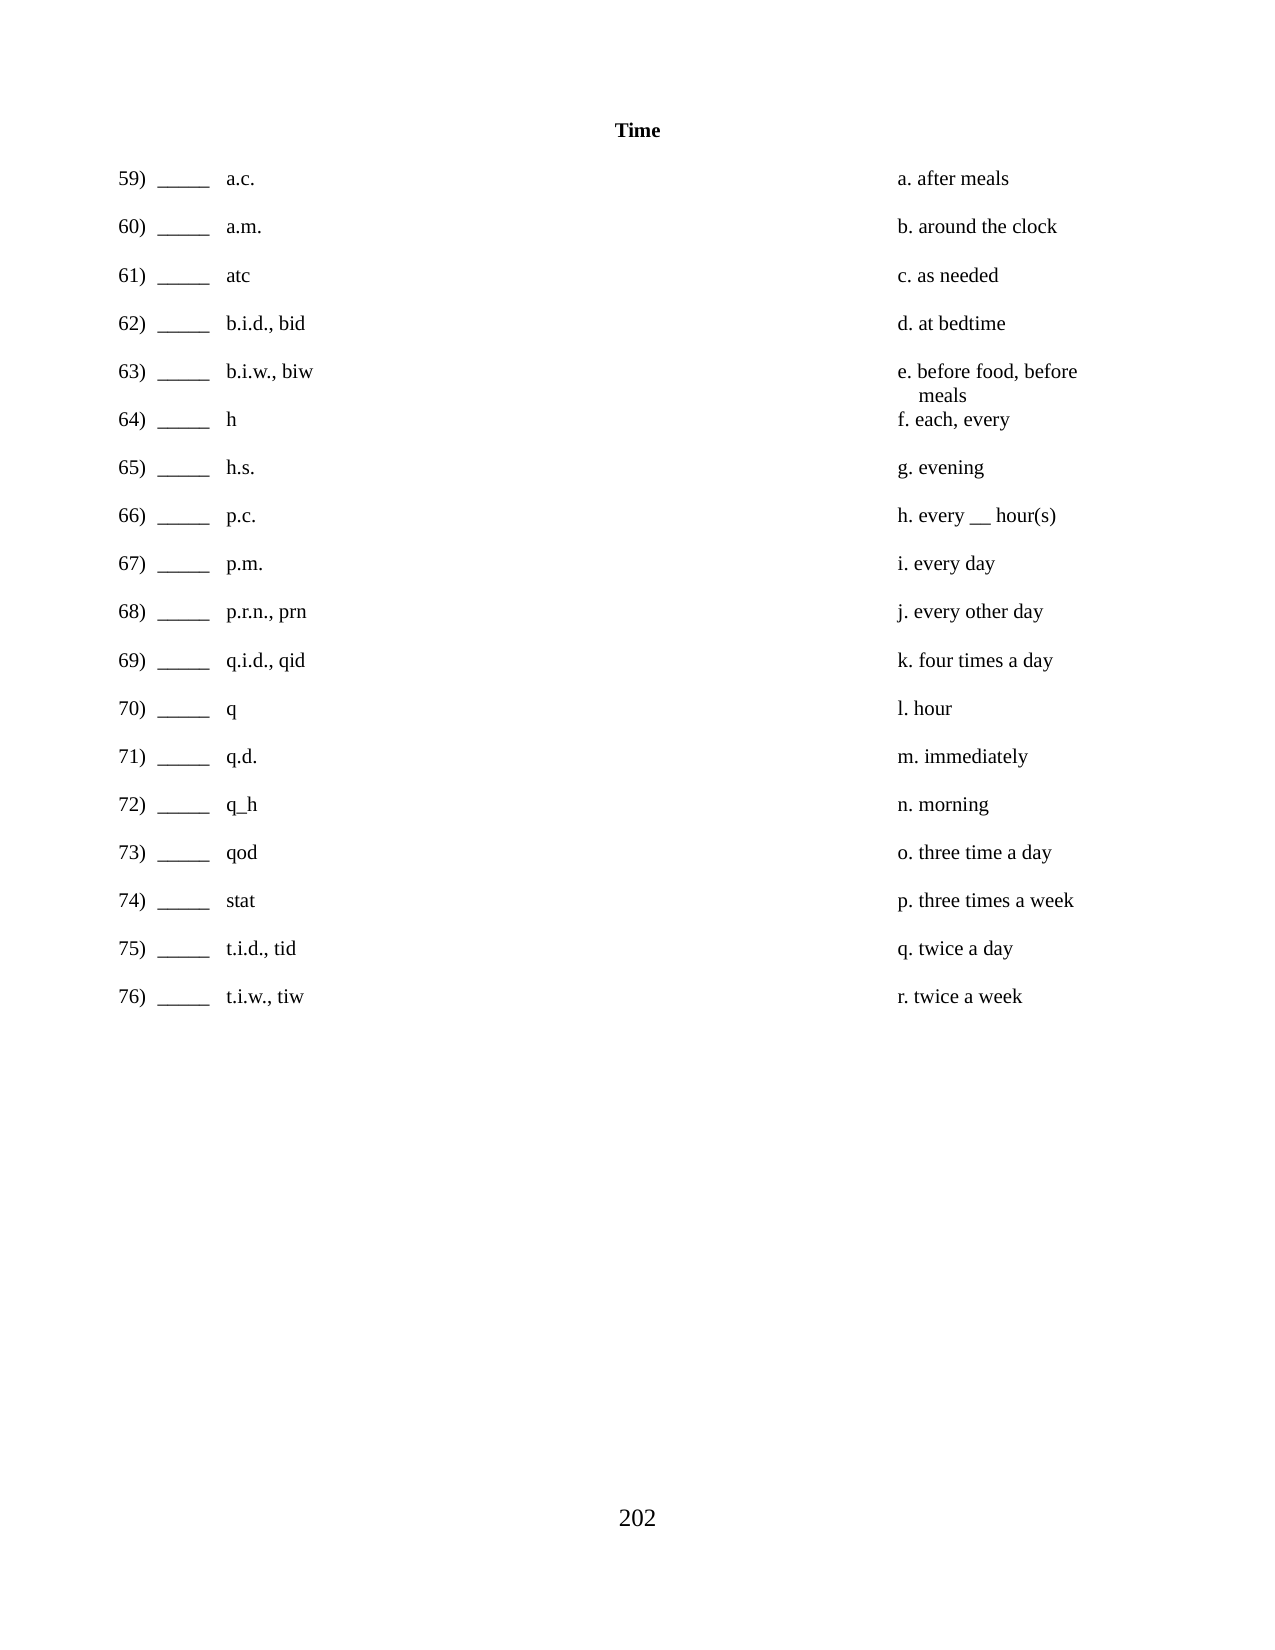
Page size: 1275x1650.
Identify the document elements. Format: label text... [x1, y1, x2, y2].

table_cell q.d. [226, 744, 897, 792]
table_cell p.r.n., prn [226, 599, 897, 647]
table_cell c. as needed [898, 263, 1157, 311]
table_cell i. every day [898, 551, 1157, 599]
table_header _____ [157, 166, 226, 214]
table_cell _____ [157, 840, 226, 888]
table_header a.c. [226, 166, 897, 214]
table_header a. after meals [898, 166, 1157, 214]
table_cell _____ [157, 936, 226, 984]
table_cell 62) [118, 311, 157, 359]
table_cell _____ [157, 888, 226, 936]
table_cell _____ [157, 311, 226, 359]
table_cell a.m. [226, 214, 897, 262]
table_cell q [226, 696, 897, 744]
table_cell 67) [118, 551, 157, 599]
table_cell h. every __ hour(s) [898, 503, 1157, 551]
table_cell 75) [118, 936, 157, 984]
table_cell l. hour [898, 696, 1157, 744]
table_cell _____ [157, 551, 226, 599]
table_cell n. morning [898, 792, 1157, 840]
table_cell 68) [118, 599, 157, 647]
table_cell 64) [118, 407, 157, 455]
table_cell 74) [118, 888, 157, 936]
table_cell _____ [157, 744, 226, 792]
table_cell 71) [118, 744, 157, 792]
table_cell d. at bedtime [898, 311, 1157, 359]
table_cell r. twice a week [898, 984, 1157, 1032]
table_cell o. three time a day [898, 840, 1157, 888]
table_cell _____ [157, 214, 226, 262]
table_cell 63) [118, 359, 157, 407]
table_cell 70) [118, 696, 157, 744]
table_cell b.i.d., bid [226, 311, 897, 359]
table_cell p.m. [226, 551, 897, 599]
table_cell atc [226, 263, 897, 311]
table_cell j. every other day [898, 599, 1157, 647]
table_cell 66) [118, 503, 157, 551]
table_cell _____ [157, 263, 226, 311]
table_cell 65) [118, 455, 157, 503]
table_header 59) [118, 166, 157, 214]
table_cell _____ [157, 407, 226, 455]
table_cell b.i.w., biw [226, 359, 897, 407]
table_cell 76) [118, 984, 157, 1032]
table_cell q_h [226, 792, 897, 840]
table_cell _____ [157, 648, 226, 696]
table_cell 72) [118, 792, 157, 840]
table_cell 61) [118, 263, 157, 311]
table_cell _____ [157, 359, 226, 407]
table_cell _____ [157, 792, 226, 840]
table_cell t.i.w., tiw [226, 984, 897, 1032]
table_cell h.s. [226, 455, 897, 503]
table_cell qod [226, 840, 897, 888]
table_cell stat [226, 888, 897, 936]
table_cell _____ [157, 696, 226, 744]
table_cell p.c. [226, 503, 897, 551]
table_cell _____ [157, 599, 226, 647]
table_cell 60) [118, 214, 157, 262]
table_cell f. each, every [898, 407, 1157, 455]
table_cell 73) [118, 840, 157, 888]
table_cell h [226, 407, 897, 455]
table_cell _____ [157, 455, 226, 503]
table_cell q. twice a day [898, 936, 1157, 984]
table_cell m. immediately [898, 744, 1157, 792]
table_cell _____ [157, 503, 226, 551]
text Time [118, 118, 1157, 142]
table_cell 69) [118, 648, 157, 696]
table_cell p. three times a week [898, 888, 1157, 936]
table_cell g. evening [898, 455, 1157, 503]
table_cell _____ [157, 984, 226, 1032]
table_cell b. around the clock [898, 214, 1157, 262]
table_cell t.i.d., tid [226, 936, 897, 984]
table_cell k. four times a day [898, 648, 1157, 696]
table_cell q.i.d., qid [226, 648, 897, 696]
table_cell e. before food, before meals [898, 359, 1157, 407]
